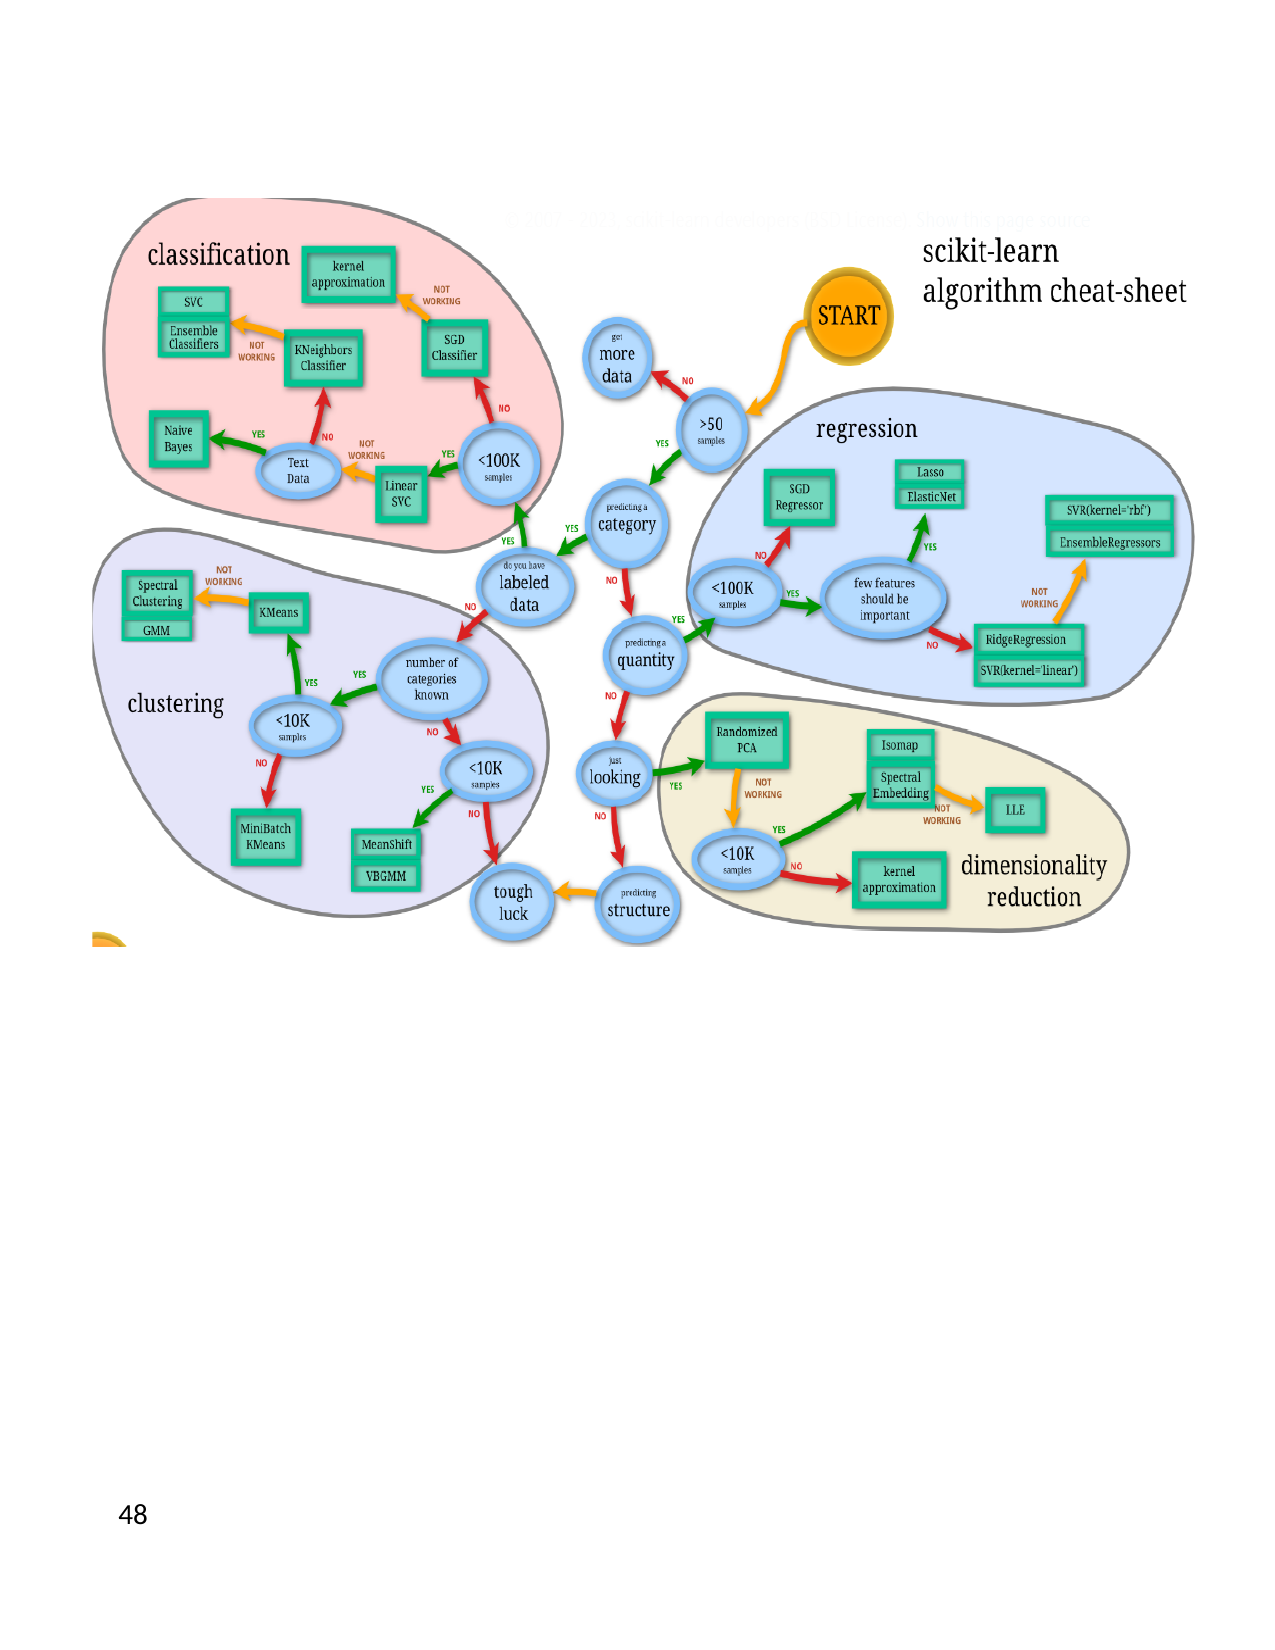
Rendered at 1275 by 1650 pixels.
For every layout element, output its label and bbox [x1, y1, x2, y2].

picture [92, 198, 1201, 947]
